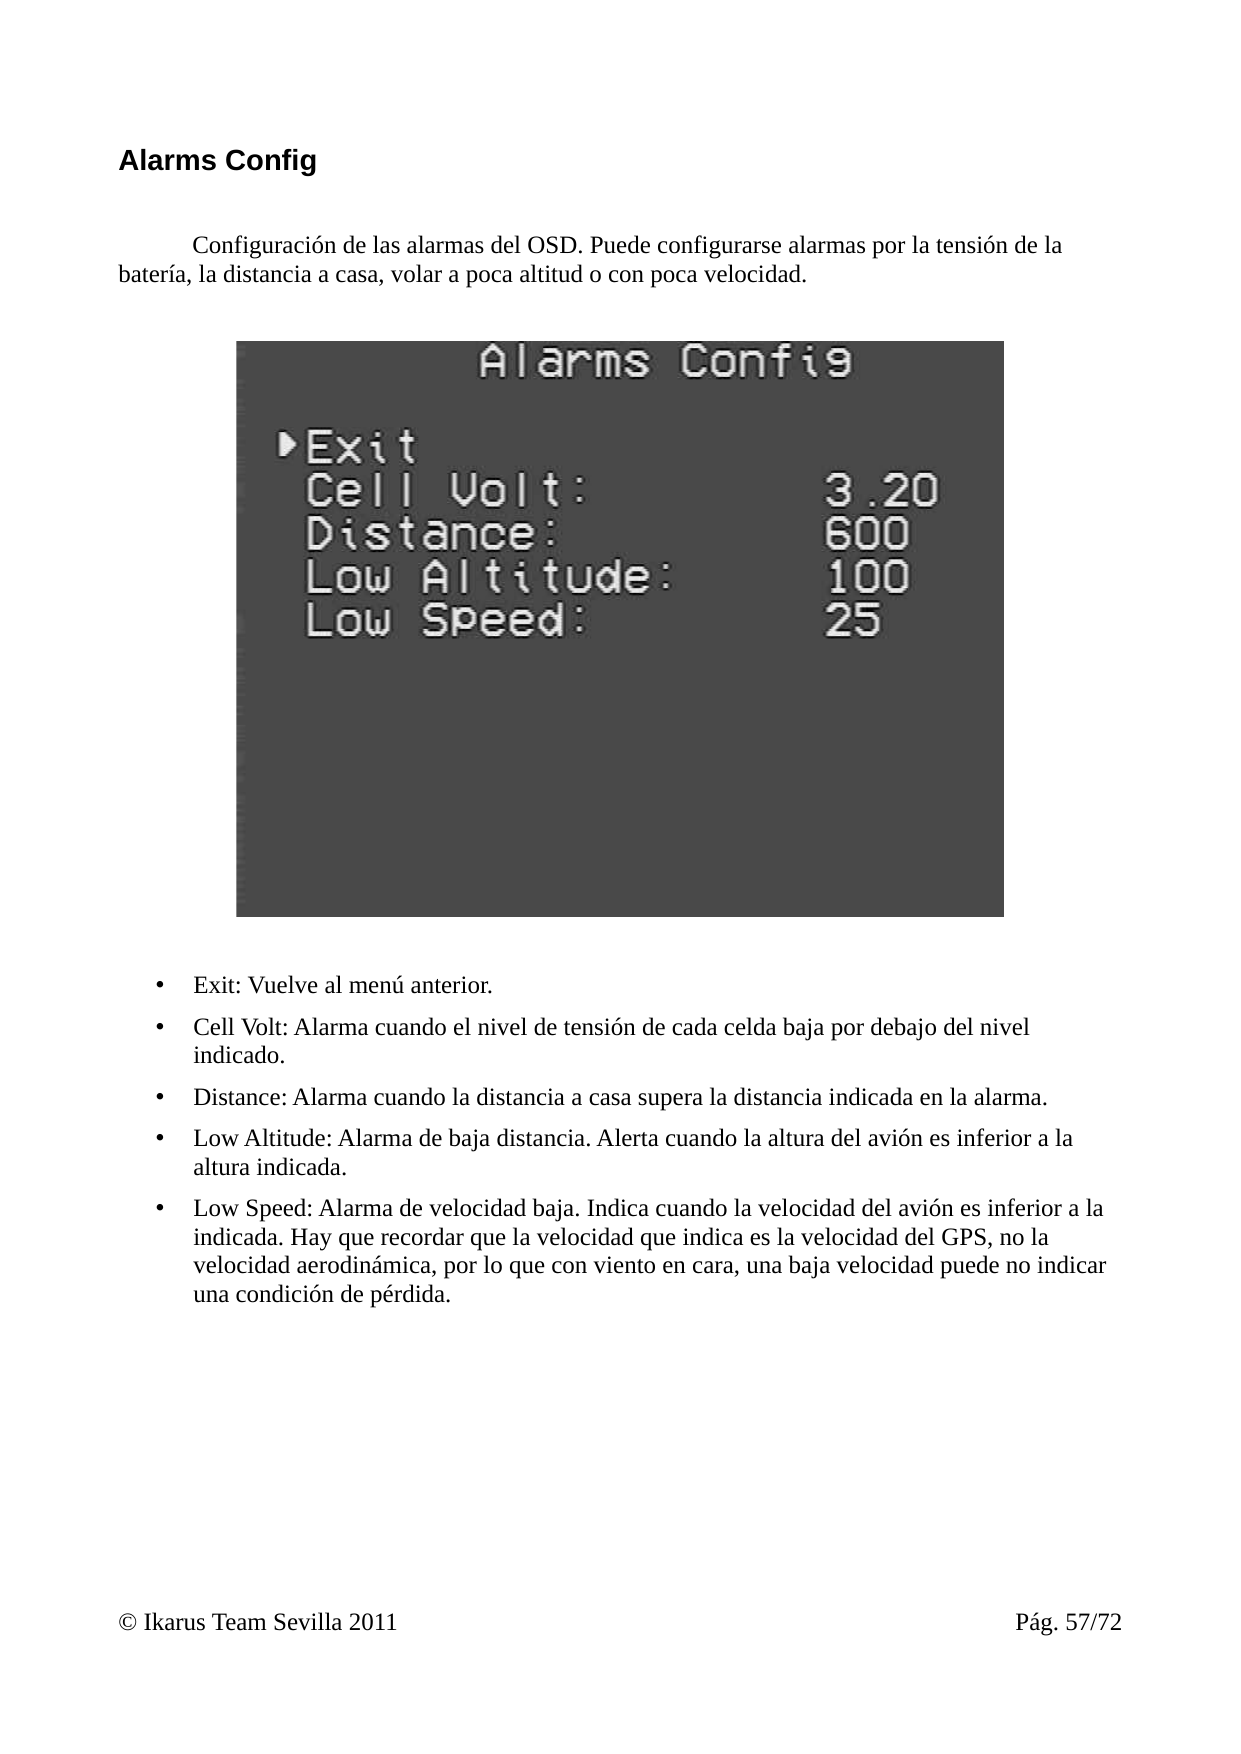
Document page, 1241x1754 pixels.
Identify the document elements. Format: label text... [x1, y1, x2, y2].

list Low Speed: Alarma de velocidad baja. Indica cuando la velocidad del avión es inferior a la indicada. Hay que recordar que la velocidad que indica es la velocidad del GPS, no la velocidad aerodinámica, por lo que con viento en cara, una baja velocidad puede no indicar una condición de pérdida. [156, 1193, 1122, 1308]
list Exit: Vuelve al menú anterior. [156, 971, 1122, 999]
list Low Altitude: Alarma de baja distancia. Alerta cuando la altura del avión es inferior a la altura indicada. [156, 1123, 1122, 1181]
picture [236, 341, 1004, 917]
list Cell Volt: Alarma cuando el nivel de tensión de cada celda baja por debajo del nivel indicado. [156, 1012, 1122, 1069]
text Configuración de las alarmas del OSD. Puede configurarse alarmas por la tensión de la batería, la distancia a casa, volar a poca altitud o con poca velocidad. [118, 230, 1122, 288]
subtitle Alarms Config [118, 143, 1122, 177]
list Distance: Alarma cuando la distancia a casa supera la distancia indicada en la alarma. [156, 1082, 1122, 1111]
